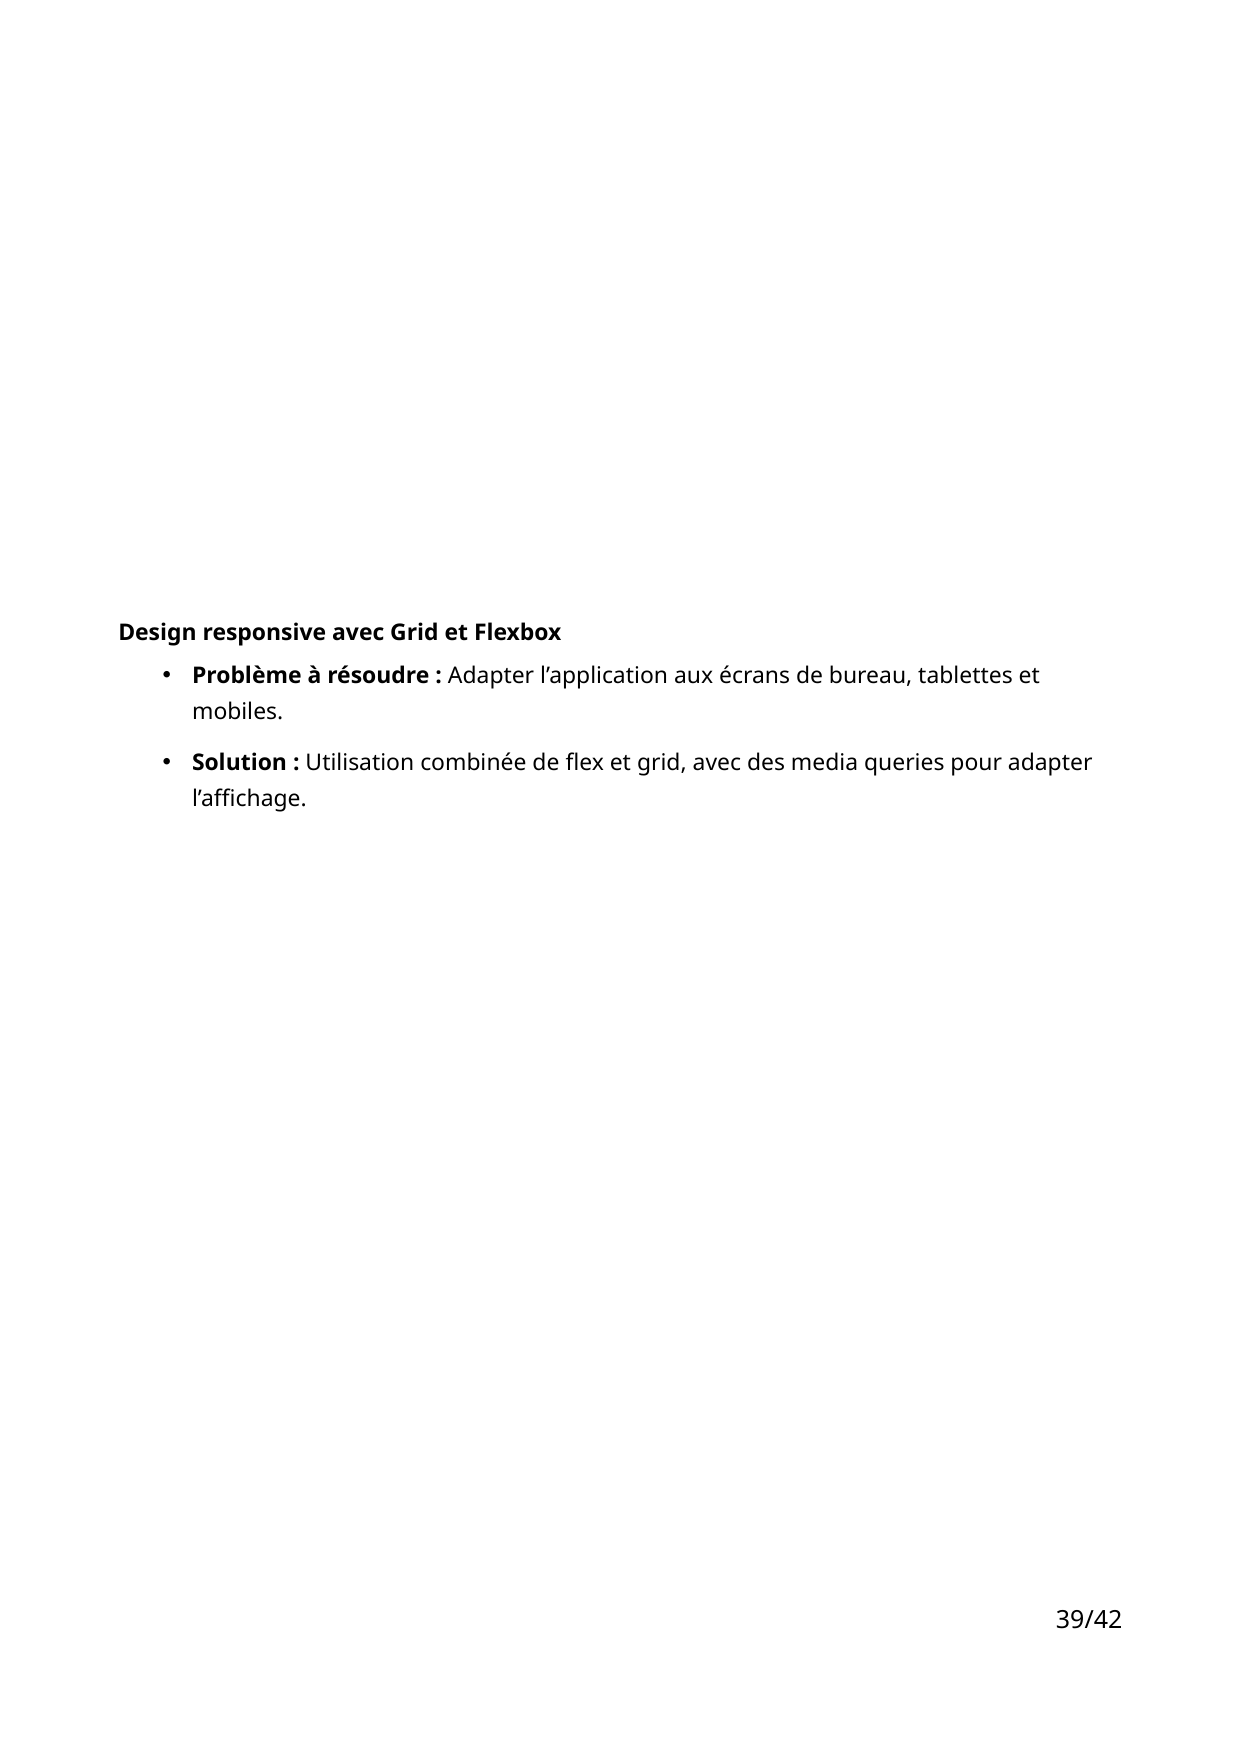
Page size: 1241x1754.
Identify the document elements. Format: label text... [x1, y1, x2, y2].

list Problème à résoudre : Adapter l’application aux écrans de bureau, tablettes et mobiles. [162, 659, 1122, 726]
list Solution : Utilisation combinée de flex et grid, avec des media queries pour adapter l’affichage. [162, 746, 1122, 813]
subtitle Design responsive avec Grid et Flexbox [118, 616, 1122, 647]
